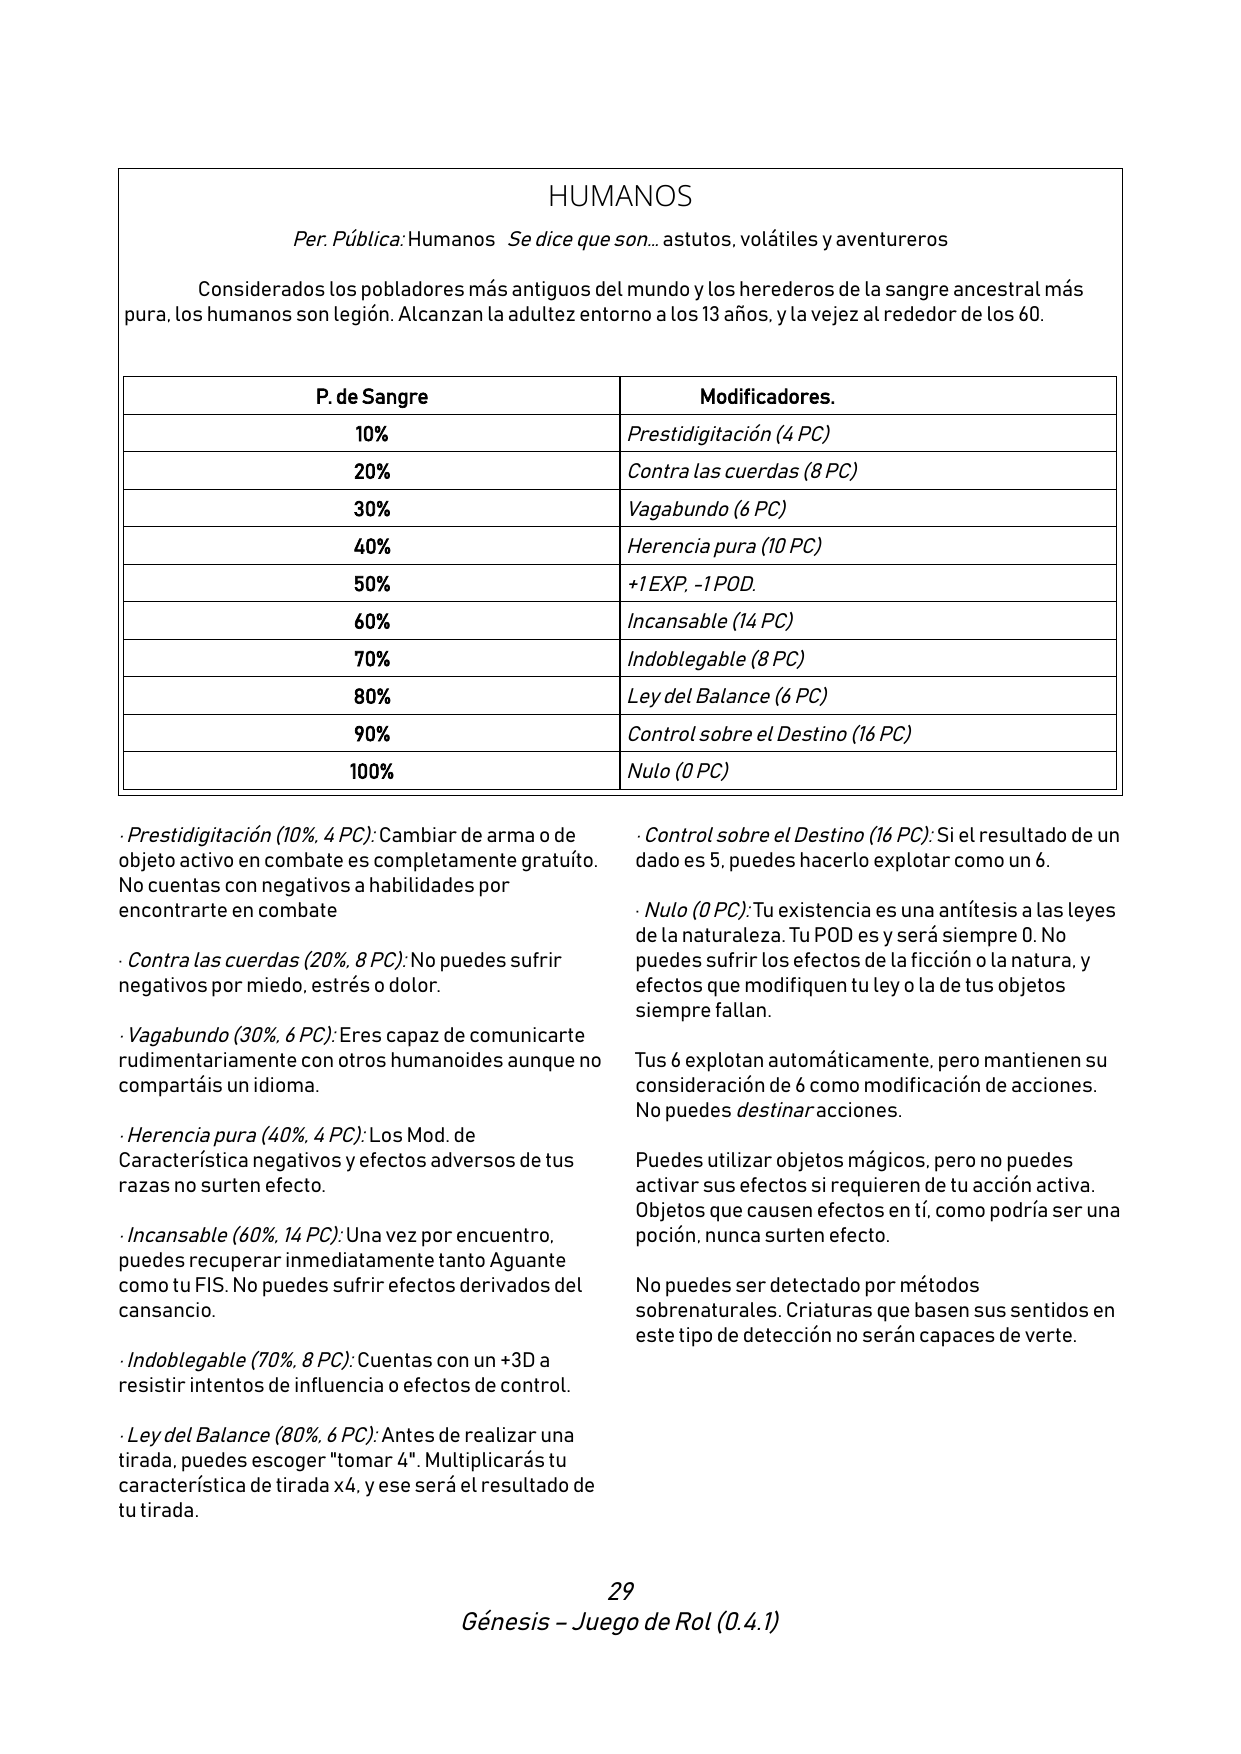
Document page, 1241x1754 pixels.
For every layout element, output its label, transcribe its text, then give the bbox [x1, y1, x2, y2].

table_cell 70% [124, 640, 619, 676]
table_cell 60% [124, 602, 619, 638]
text Tus 6 explotan automáticamente, pero mantienen su consideración de 6 como modificación de acciones. No puedes destinar acciones. [635, 1046, 1122, 1121]
table_cell Control sobre el Destino (16 PC) [621, 715, 1116, 751]
table_cell 20% [124, 452, 619, 488]
text · Vagabundo (30%, 6 PC): Eres capaz de comunicarte rudimentariamente con otros humanoides aunque no compartáis un idioma. [118, 1021, 605, 1096]
text · Control sobre el Destino (16 PC): Si el resultado de un dado es 5, puedes hacerlo explotar como un 6. [635, 821, 1122, 871]
text No puedes ser detectado por métodos sobrenaturales. Criaturas que basen sus sentidos en este tipo de detección no serán capaces de verte. [635, 1271, 1122, 1346]
table_header P. de Sangre [124, 377, 619, 413]
table_cell 80% [124, 677, 619, 713]
table_cell 10% [124, 415, 619, 451]
table_cell 100% [124, 752, 619, 788]
table_cell Prestidigitación (4 PC) [621, 415, 1116, 451]
text · Contra las cuerdas (20%, 8 PC): No puedes sufrir negativos por miedo, estrés o dolor. [118, 946, 605, 996]
table_cell Herencia pura (10 PC) [621, 527, 1116, 563]
table_cell Contra las cuerdas (8 PC) [621, 452, 1116, 488]
table_cell Vagabundo (6 PC) [621, 490, 1116, 526]
table_cell +1 EXP, -1 POD. [621, 565, 1116, 601]
table_cell 30% [124, 490, 619, 526]
text · Nulo (0 PC): Tu existencia es una antítesis a las leyes de la naturaleza. Tu POD es y será siempre 0. No puedes sufrir los efectos de la ficción o la natura, y efectos que modifiquen tu ley o la de tus objetos siempre fallan. [635, 896, 1122, 1021]
table_header Modificadores. [621, 377, 1116, 413]
table_cell 40% [124, 527, 619, 563]
table_cell Per. Pública: Humanos Se dice que son… astutos, volátiles y aventureros Considerados los pobladores más antiguos del mundo y los herederos de la sangre ancestral más pura, los humanos son legión. Alcanzan la adultez entorno a los 13 años, y la vejez al rededor de los 60. [119, 220, 1122, 795]
text · Ley del Balance (80%, 6 PC): Antes de realizar una tirada, puedes escoger "tomar 4". Multiplicarás tu característica de tirada x4, y ese será el resultado de tu tirada. [118, 1421, 605, 1521]
table_cell Ley del Balance (6 PC) [621, 677, 1116, 713]
text · Indoblegable (70%, 8 PC): Cuentas con un +3D a resistir intentos de influencia o efectos de control. [118, 1346, 605, 1396]
table_header HUMANOS [119, 169, 1122, 220]
text · Herencia pura (40%, 4 PC): Los Mod. de Característica negativos y efectos adversos de tus razas no surten efecto. [118, 1121, 605, 1196]
table_cell 90% [124, 715, 619, 751]
text · Prestidigitación (10%, 4 PC): Cambiar de arma o de objeto activo en combate es completamente gratuíto. No cuentas con negativos a habilidades por encontrarte en combate [118, 821, 605, 921]
table_cell 50% [124, 565, 619, 601]
table_cell Indoblegable (8 PC) [621, 640, 1116, 676]
table_cell Nulo (0 PC) [621, 752, 1116, 788]
text Puedes utilizar objetos mágicos, pero no puedes activar sus efectos si requieren de tu acción activa. Objetos que causen efectos en tí, como podría ser una poción, nunca surten efecto. [635, 1146, 1122, 1246]
text · Incansable (60%, 14 PC): Una vez por encuentro, puedes recuperar inmediatamente tanto Aguante como tu FIS. No puedes sufrir efectos derivados del cansancio. [118, 1221, 605, 1321]
table_cell Incansable (14 PC) [621, 602, 1116, 638]
